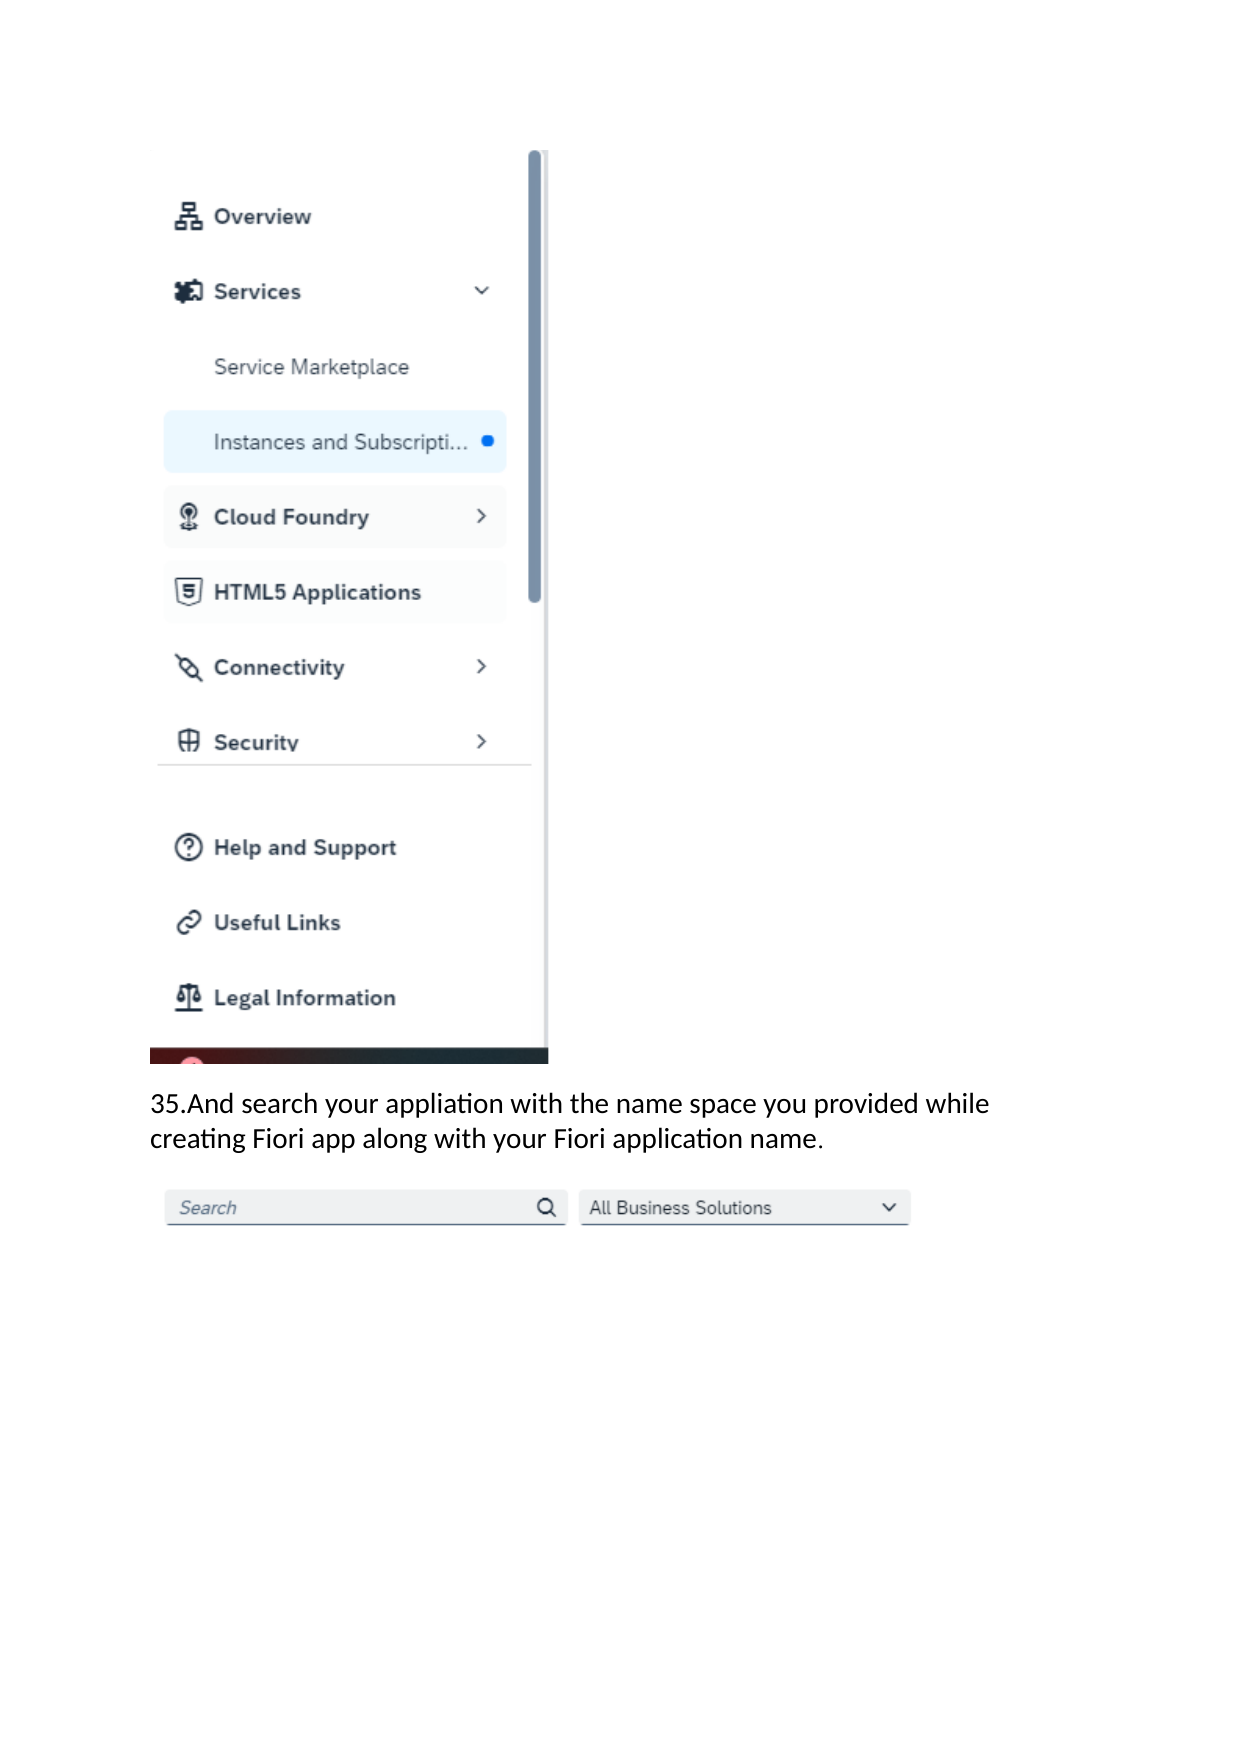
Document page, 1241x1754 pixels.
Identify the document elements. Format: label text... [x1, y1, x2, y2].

text 35.And search your appliation with the name space you provided while creating Fiori app along with your Fiori application name. [150, 1085, 1090, 1156]
